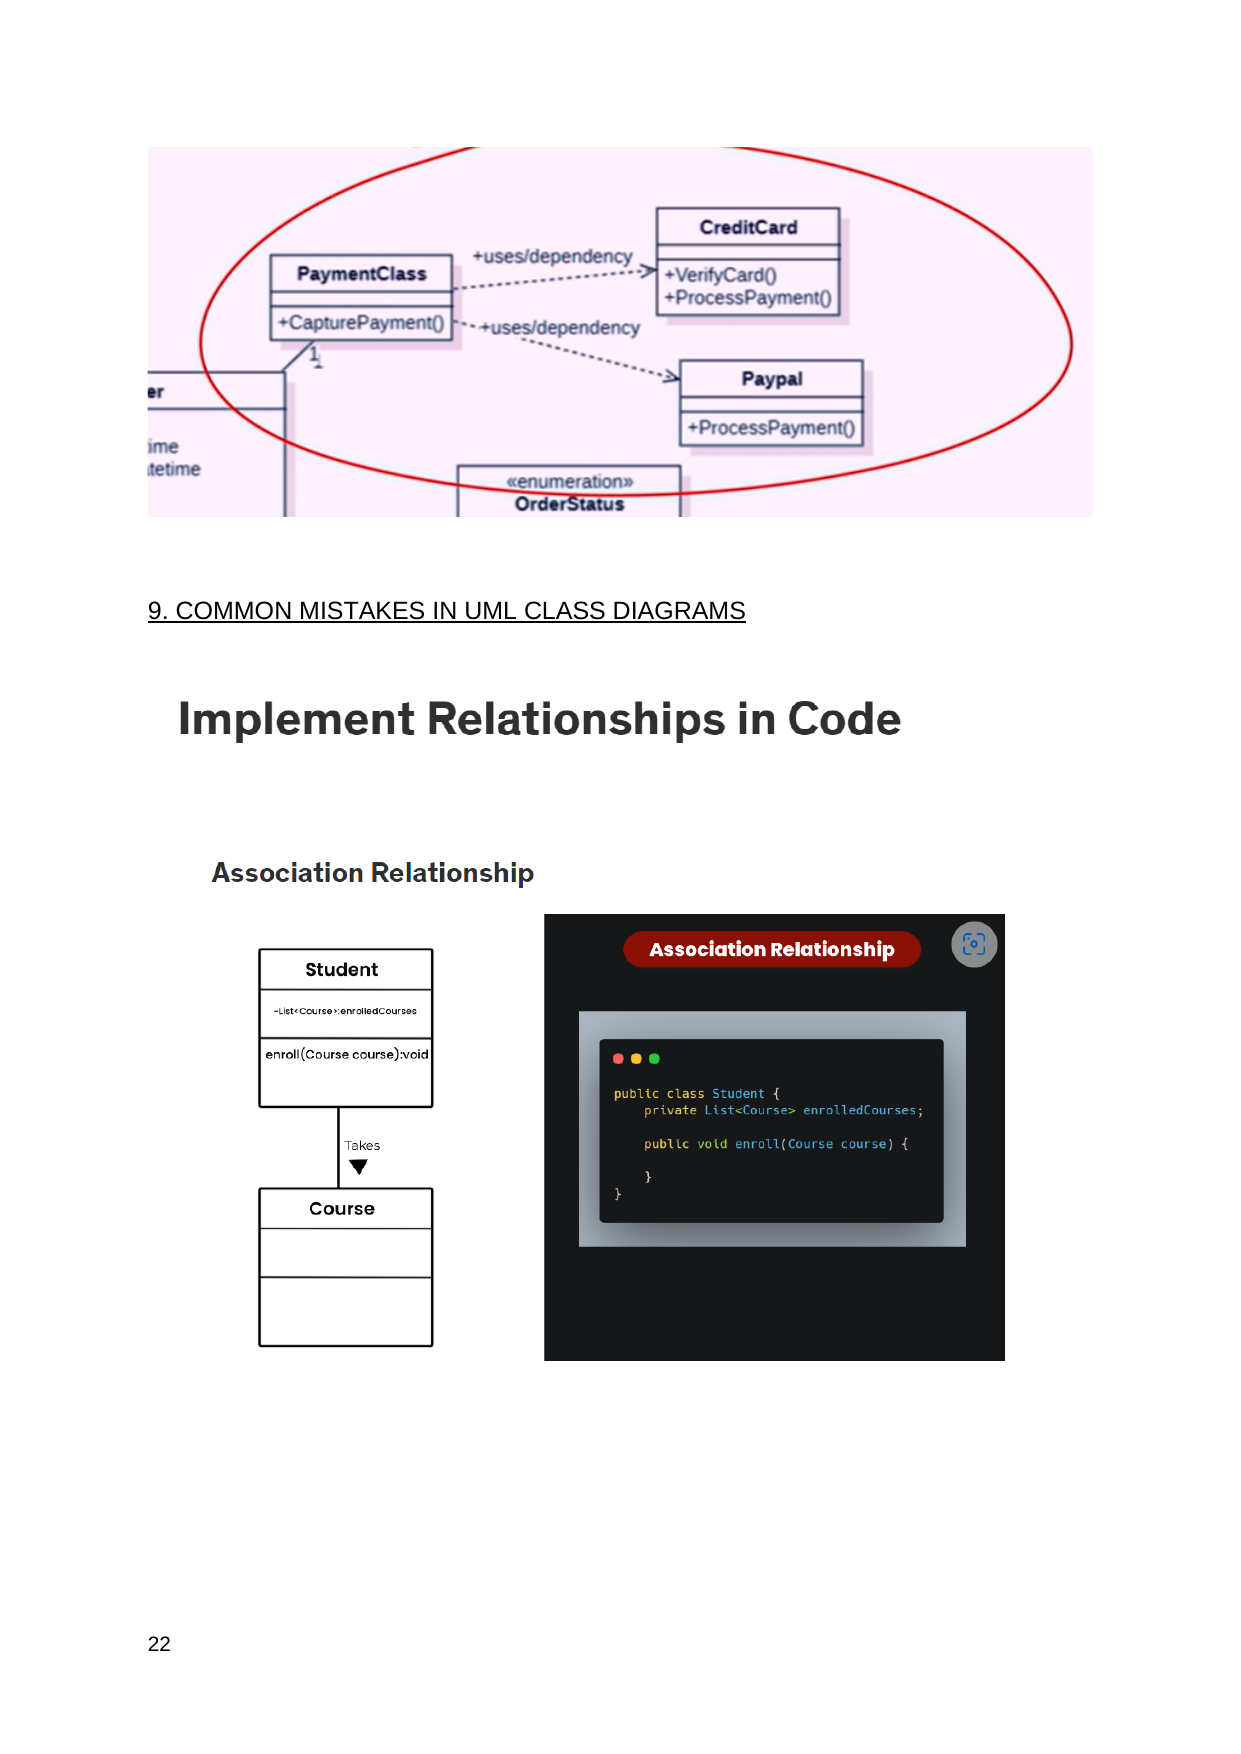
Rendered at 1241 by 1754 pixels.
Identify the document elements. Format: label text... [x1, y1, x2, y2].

picture [147, 147, 1093, 517]
subtitle 9. Common Mistakes in UML Class Diagrams [148, 596, 1093, 625]
picture [147, 669, 1093, 1412]
